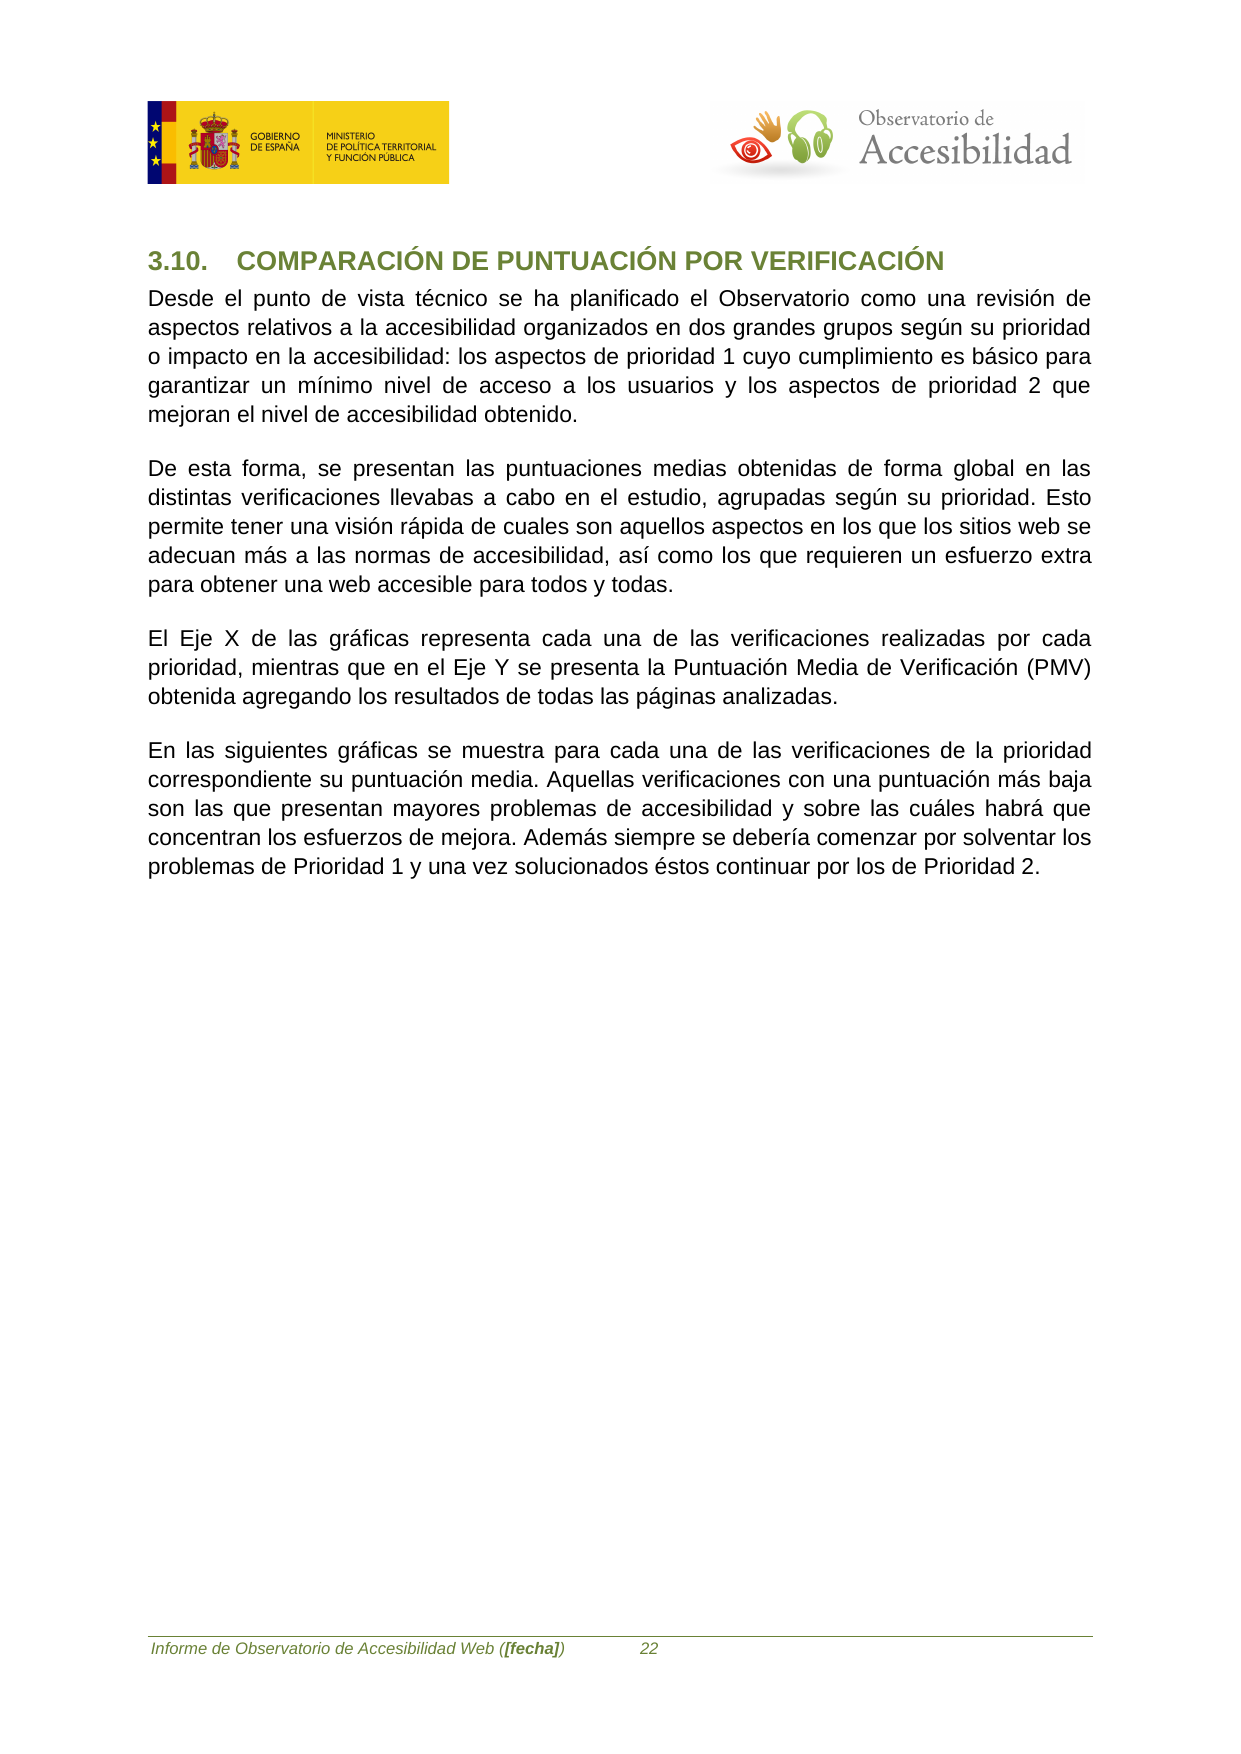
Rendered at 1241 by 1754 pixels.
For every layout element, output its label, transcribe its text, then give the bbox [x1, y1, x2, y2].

picture [710, 101, 1086, 184]
picture [147, 101, 450, 184]
subtitle Comparación de puntuación por verificación [148, 245, 1092, 276]
text En las siguientes gráficas se muestra para cada una de las verificaciones de la prioridad correspondiente su puntuación media. Aquellas verificaciones con una puntuación más baja son las que presentan mayores problemas de accesibilidad y sobre las cuáles habrá que concentran los esfuerzos de mejora. Además siempre se debería comenzar por solventar los problemas de Prioridad 1 y una vez solucionados éstos continuar por los de Prioridad 2. [148, 737, 1092, 879]
text El Eje X de las gráficas representa cada una de las verificaciones realizadas por cada prioridad, mientras que en el Eje Y se presenta la Puntuación Media de Verificación (PMV) obtenida agregando los resultados de todas las páginas analizadas. [148, 625, 1092, 709]
text Desde el punto de vista técnico se ha planificado el Observatorio como una revisión de aspectos relativos a la accesibilidad organizados en dos grandes grupos según su prioridad o impacto en la accesibilidad: los aspectos de prioridad 1 cuyo cumplimiento es básico para garantizar un mínimo nivel de acceso a los usuarios y los aspectos de prioridad 2 que mejoran el nivel de accesibilidad obtenido. [148, 285, 1092, 427]
text De esta forma, se presentan las puntuaciones medias obtenidas de forma global en las distintas verificaciones llevabas a cabo en el estudio, agrupadas según su prioridad. Esto permite tener una visión rápida de cuales son aquellos aspectos en los que los sitios web se adecuan más a las normas de accesibilidad, así como los que requieren un esfuerzo extra para obtener una web accesible para todos y todas. [148, 455, 1092, 597]
